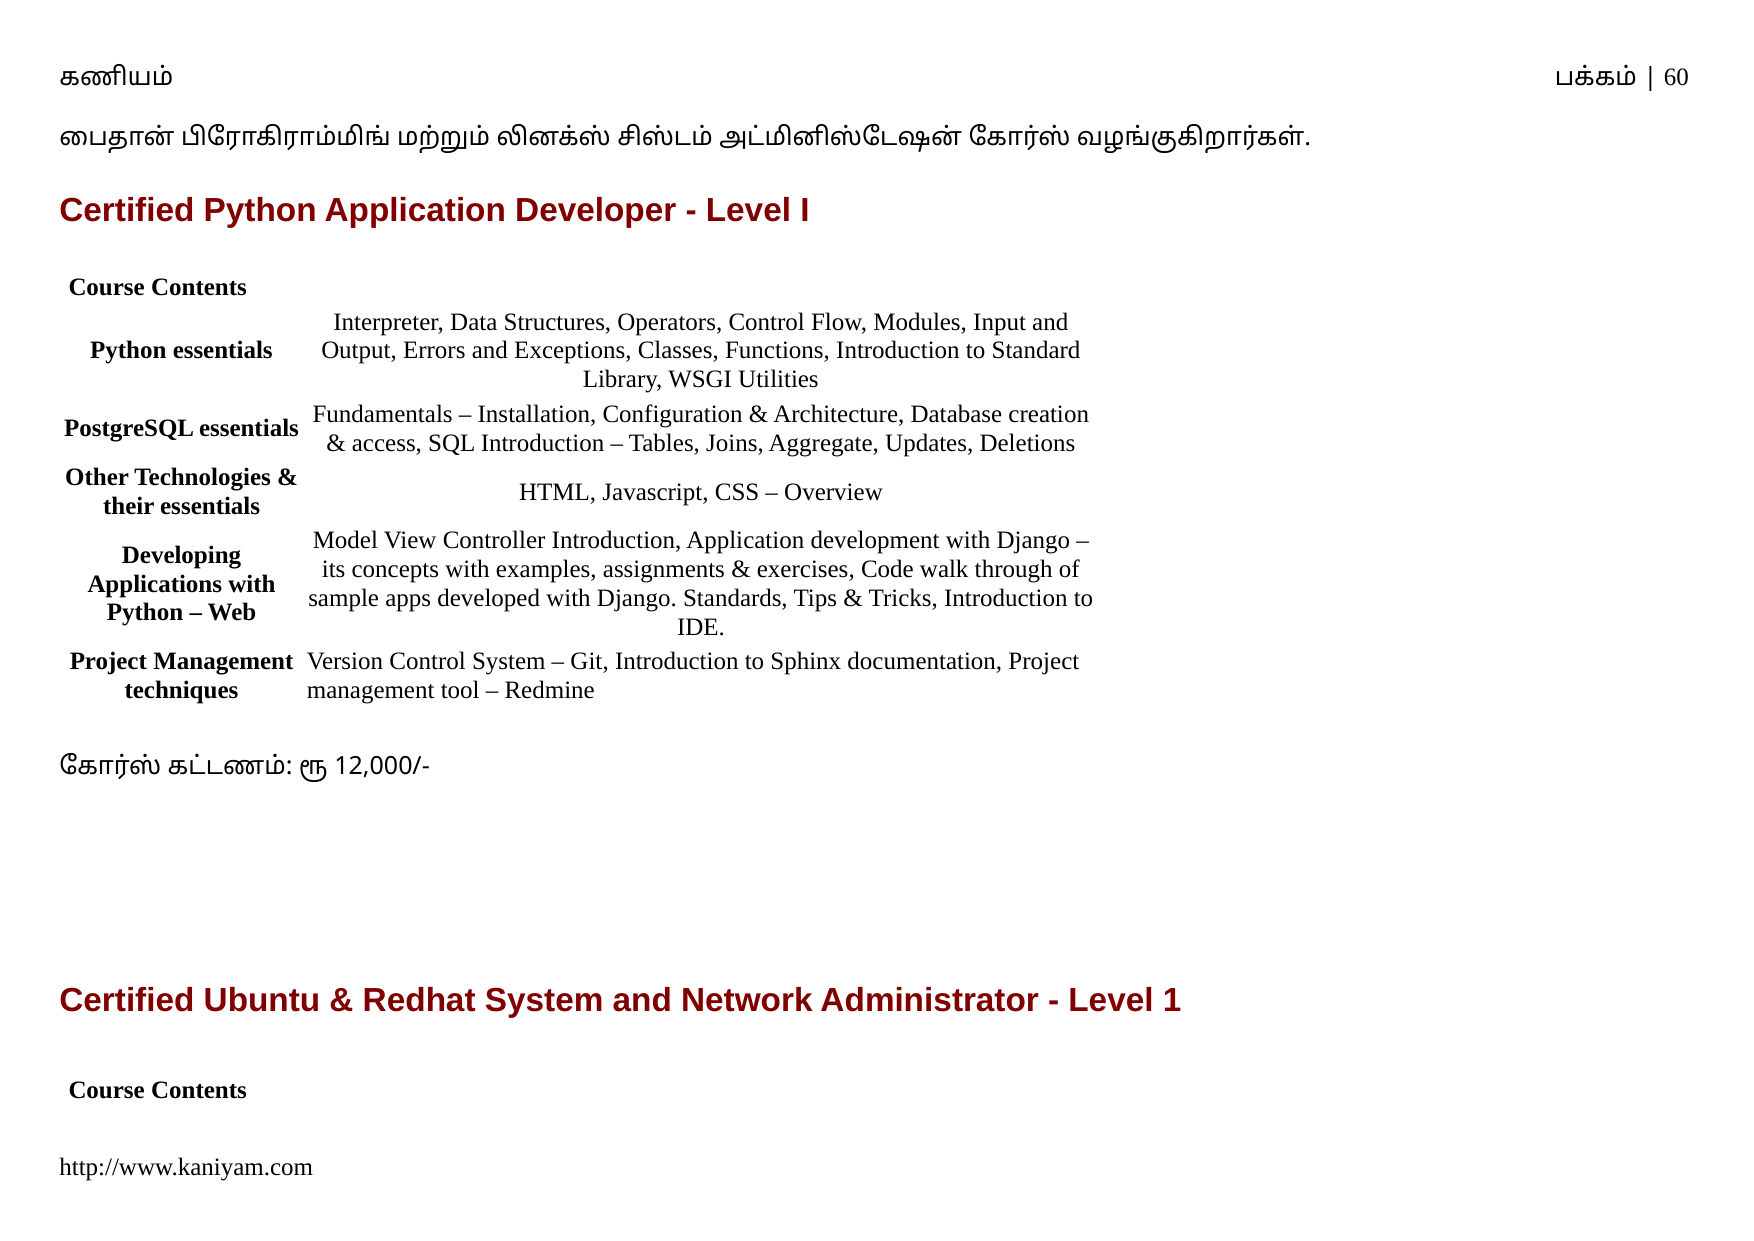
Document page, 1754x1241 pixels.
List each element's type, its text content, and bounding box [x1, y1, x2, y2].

text பைதான் பிரோகிராம்மிங் மற்றும் லினக்ஸ் சிஸ்டம் அட்மினிஸ்டேஷன் கோர்ஸ் வழங்குகிறார்கள். [59, 118, 1695, 156]
table_cell HTML, Javascript, CSS – Overview [304, 459, 1098, 523]
text Certified Python Application Developer - Level I [59, 189, 1695, 228]
table_cell Model View Controller Introduction, Application development with Django – its concepts with examples, assignments & exercises, Code walk through of sample apps developed with Django. Standards, Tips & Tricks, Introduction to IDE. [304, 523, 1098, 643]
subtitle Certified Ubuntu & Redhat System and Network Administrator - Level 1 [59, 980, 1695, 1019]
table_cell PostgreSQL essentials [59, 396, 304, 459]
table_cell Other Technologies & their essentials [59, 459, 304, 523]
table_header Course Contents [59, 1073, 256, 1107]
table_header Course Contents [59, 269, 256, 304]
table_header Interpreter, Data Structures, Operators, Control Flow, Modules, Input and Output, Errors and Exceptions, Classes, Functions, Introduction to Standard Library, WSGI Utilities [304, 304, 1098, 396]
table_cell Project Management techniques [59, 644, 304, 707]
table_header Python essentials [59, 304, 304, 396]
table_cell Fundamentals – Installation, Configuration & Architecture, Database creation & access, SQL Introduction – Tables, Joins, Aggregate, Updates, Deletions [304, 396, 1098, 459]
text கோர்ஸ் கட்டணம்: ரூ 12,000/- [59, 748, 1695, 785]
table_cell Version Control System – Git, Introduction to Sphinx documentation, Project management tool – Redmine [304, 644, 1098, 707]
table_cell Developing Applications with Python – Web [59, 523, 304, 643]
